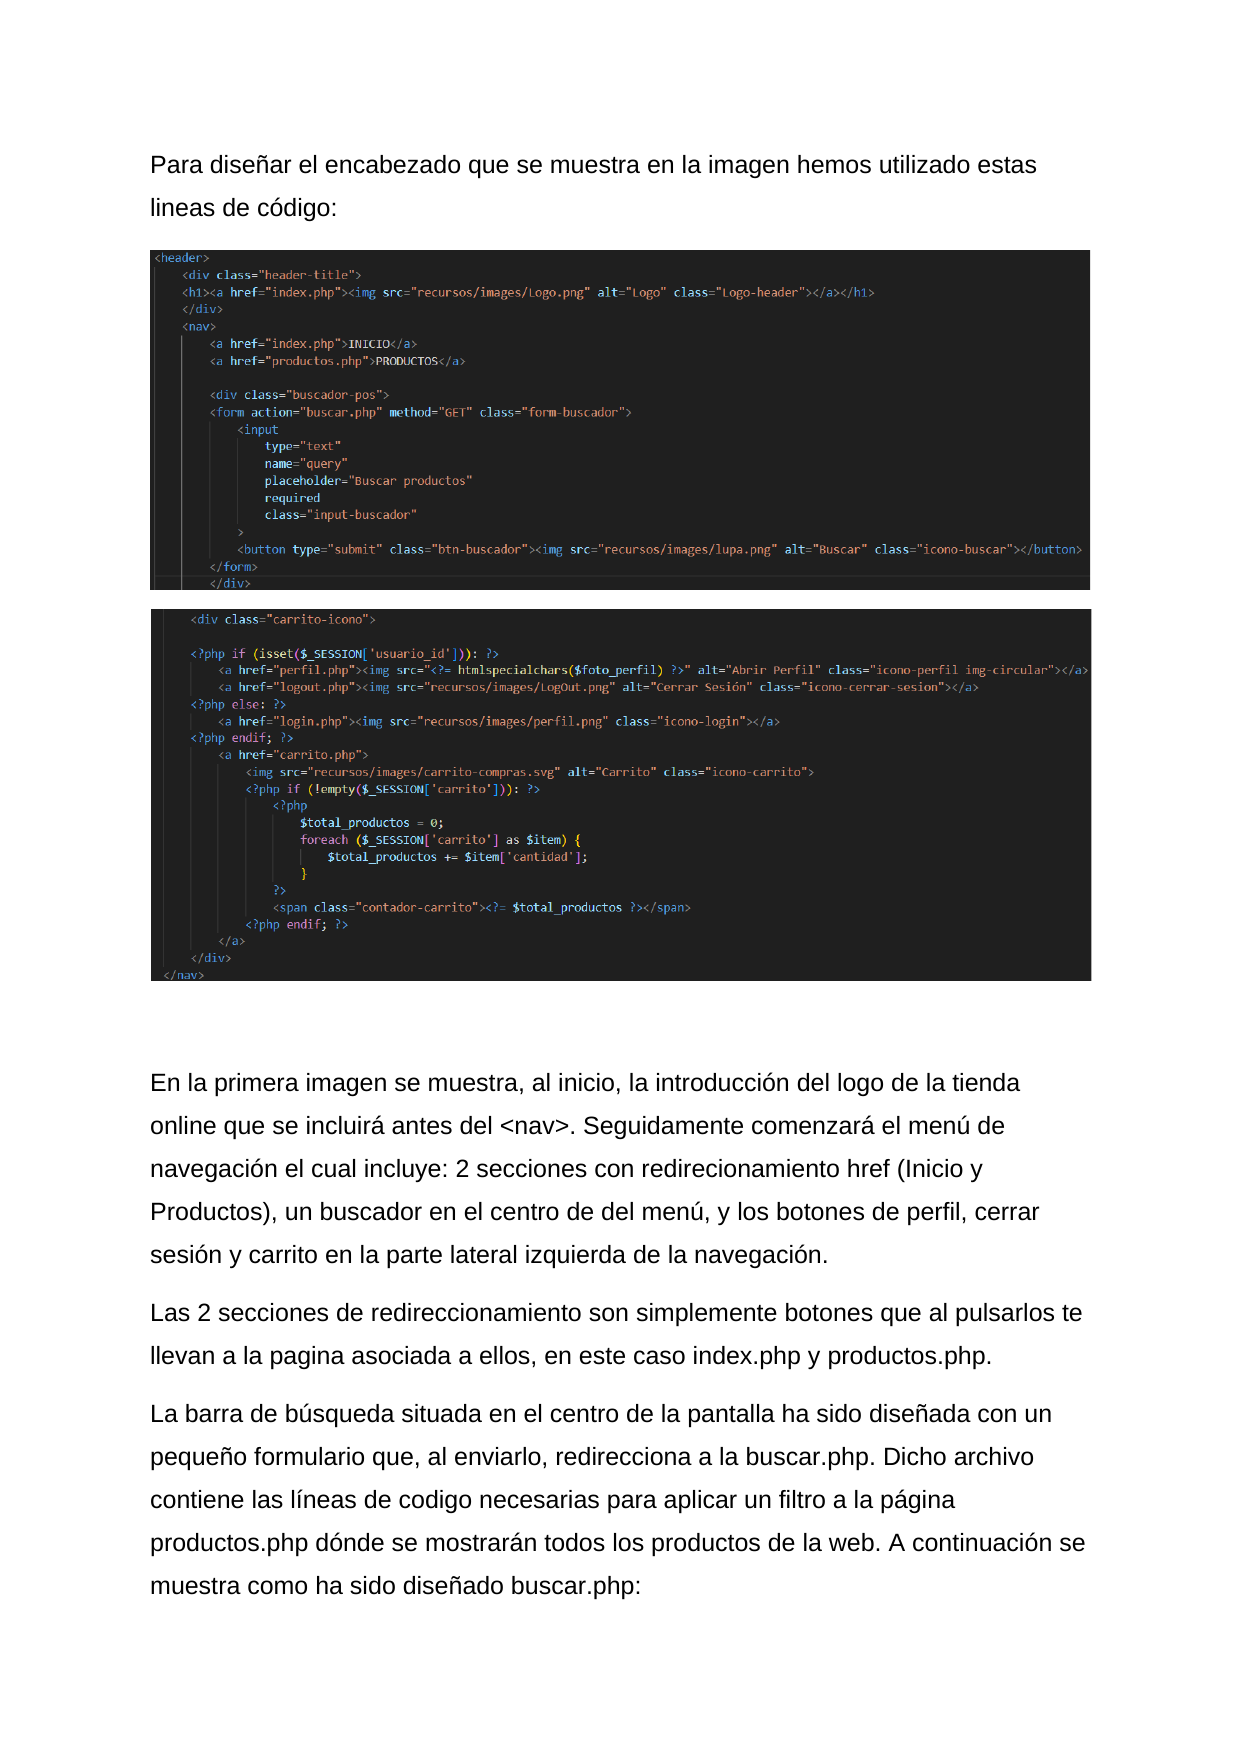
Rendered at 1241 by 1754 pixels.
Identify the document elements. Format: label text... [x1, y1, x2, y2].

text En la primera imagen se muestra, al inicio, la introducción del logo de la tienda online que se incluirá antes del <nav>. Seguidamente comenzará el menú de navegación el cual incluye: 2 secciones con redirecionamiento href (Inicio y Productos), un buscador en el centro de del menú, y los botones de perfil, cerrar sesión y carrito en la parte lateral izquierda de la navegación. [150, 1068, 1090, 1269]
picture [150, 250, 1091, 590]
text Las 2 secciones de redireccionamiento son simplemente botones que al pulsarlos te llevan a la pagina asociada a ellos, en este caso index.php y productos.php. [150, 1298, 1090, 1370]
text Para diseñar el encabezado que se muestra en la imagen hemos utilizado estas lineas de código: [150, 150, 1090, 222]
picture [151, 609, 1092, 981]
text La barra de búsqueda situada en el centro de la pantalla ha sido diseñada con un pequeño formulario que, al enviarlo, redirecciona a la buscar.php. Dicho archivo contiene las líneas de codigo necesarias para aplicar un filtro a la página productos.php dónde se mostrarán todos los productos de la web. A continuación se muestra como ha sido diseñado buscar.php: [150, 1399, 1090, 1600]
